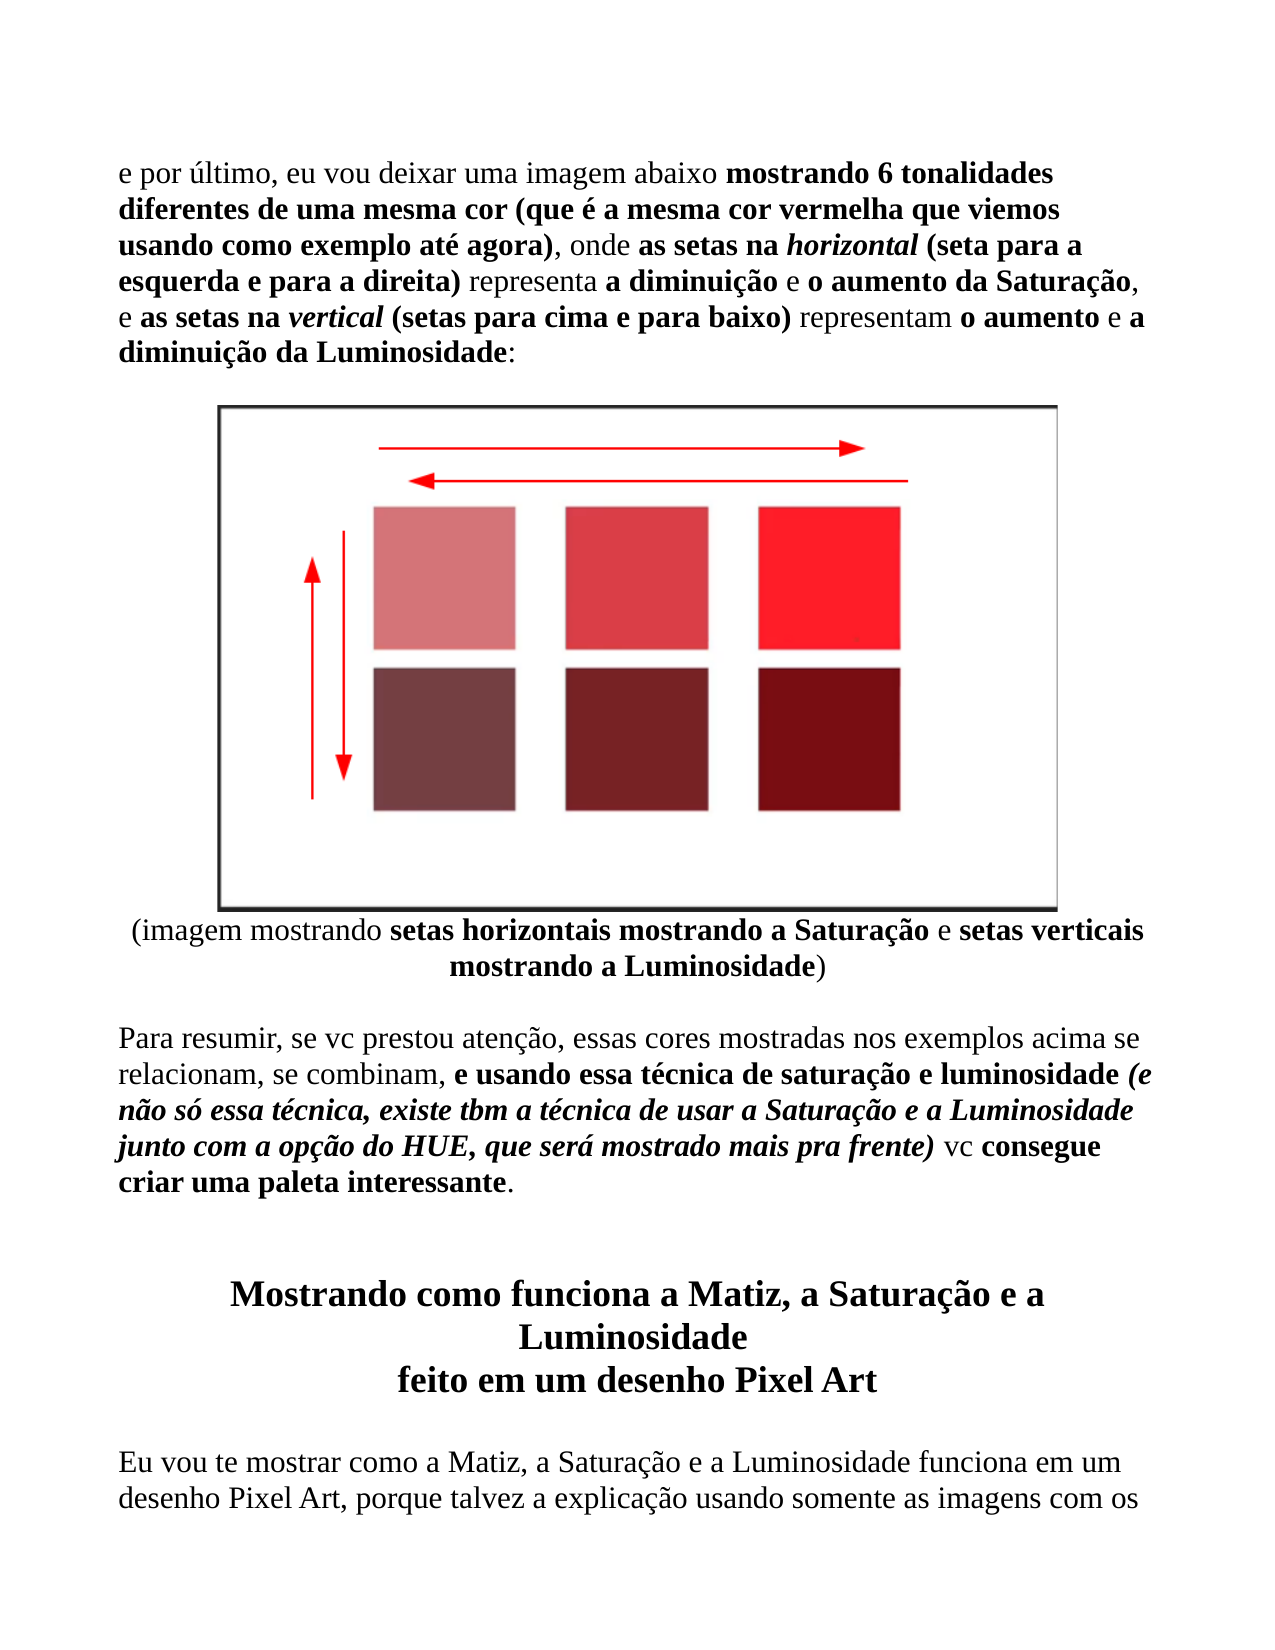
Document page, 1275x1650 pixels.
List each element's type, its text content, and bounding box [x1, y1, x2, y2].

text Eu vou te mostrar como a Matiz, a Saturação e a Luminosidade funciona em um desenho Pixel Art, porque talvez a explicação usando somente as imagens com os [118, 1443, 1157, 1515]
text e por último, eu vou deixar uma imagem abaixo mostrando 6 tonalidades diferentes de uma mesma cor (que é a mesma cor vermelha que viemos usando como exemplo até agora), onde as setas na horizontal (seta para a esquerda e para a direita) representa a diminuição e o aumento da Saturação, e as setas na vertical (setas para cima e para baixo) representam o aumento e a diminuição da Luminosidade: [118, 154, 1157, 370]
text Mostrando como funciona a Matiz, a Saturação e a Luminosidade [118, 1271, 1157, 1357]
picture [217, 405, 1058, 912]
text Para resumir, se vc prestou atenção, essas cores mostradas nos exemplos acima se relacionam, se combinam, e usando essa técnica de saturação e luminosidade (e não só essa técnica, existe tbm a técnica de usar a Saturação e a Luminosidade junto com a opção do HUE, que será mostrado mais pra frente) vc consegue criar uma paleta interessante. [118, 1019, 1157, 1199]
text (imagem mostrando setas horizontais mostrando a Saturação e setas verticais mostrando a Luminosidade) [118, 406, 1157, 983]
text feito em um desenho Pixel Art [118, 1357, 1157, 1400]
